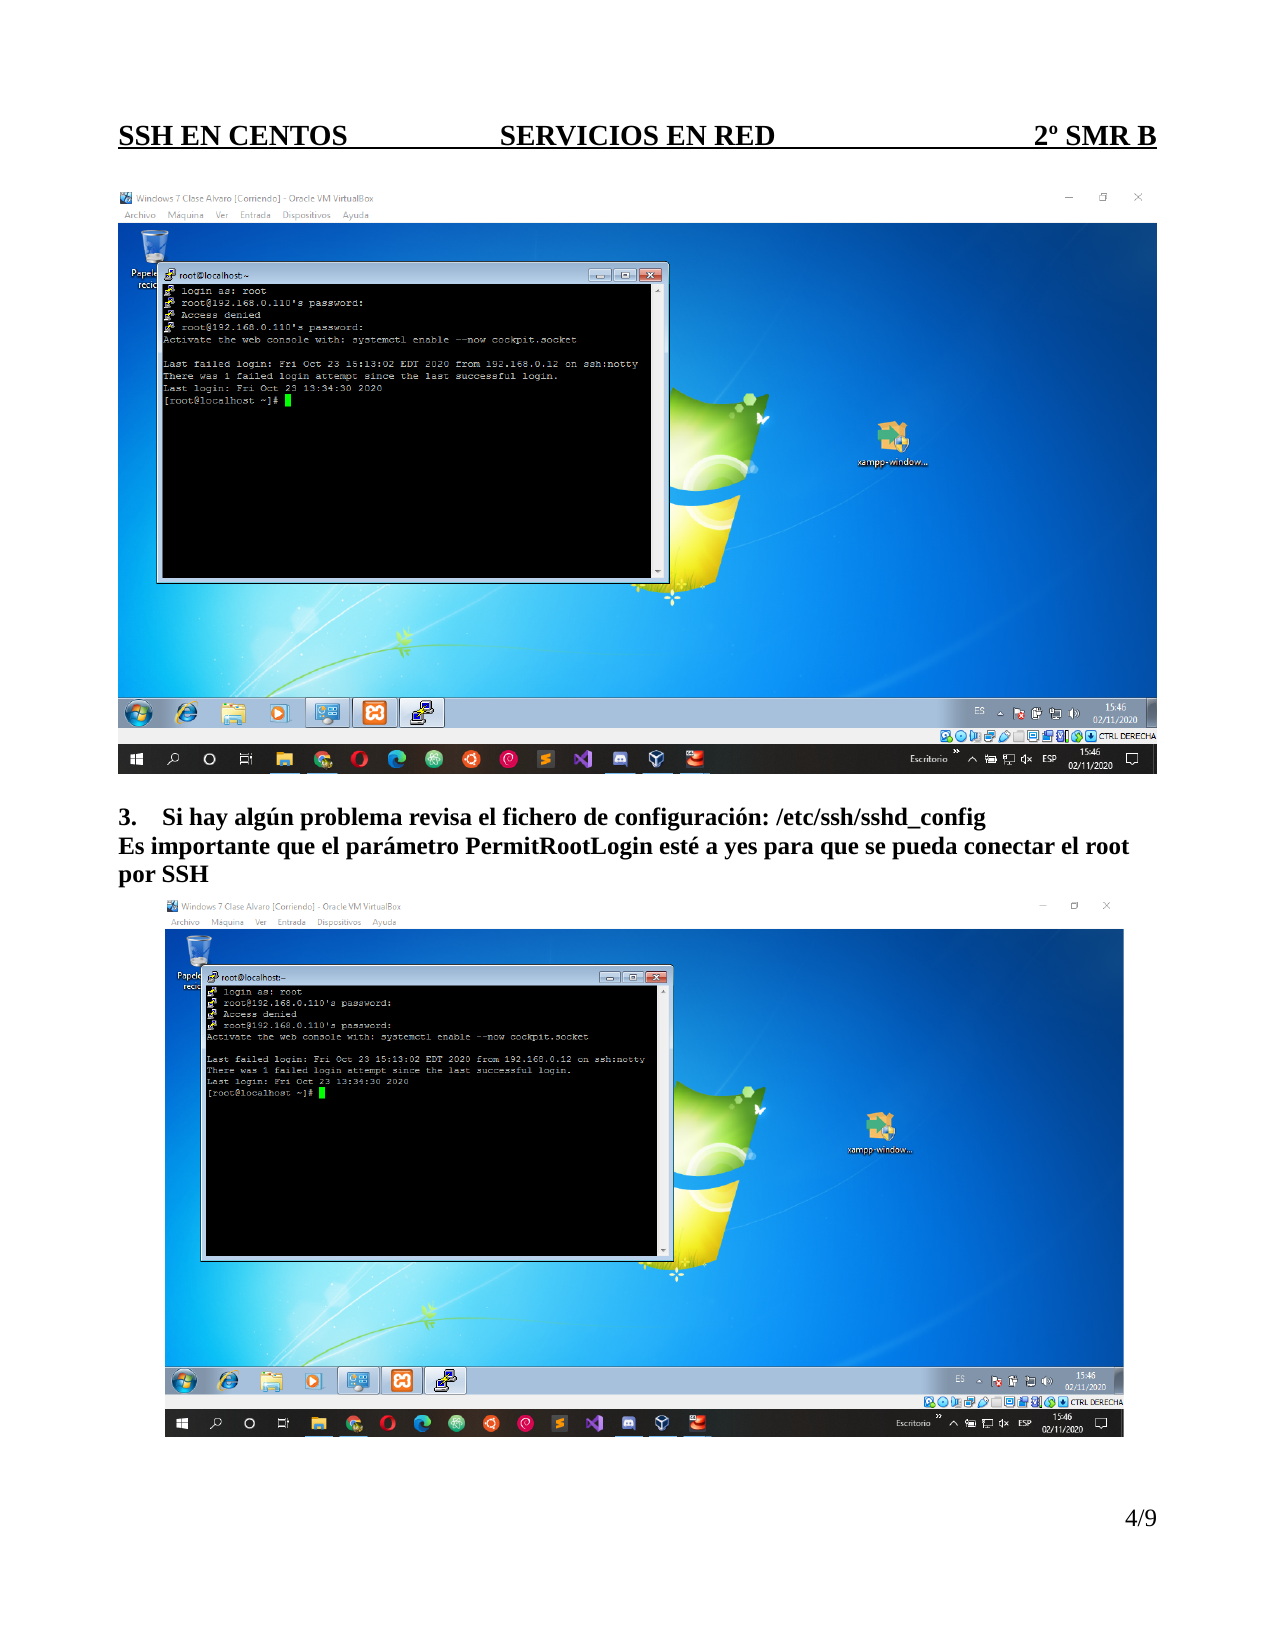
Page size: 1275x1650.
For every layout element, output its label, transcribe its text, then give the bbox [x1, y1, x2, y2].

picture [118, 189, 1157, 774]
text Es importante que el parámetro PermitRootLogin esté a yes para que se pueda conectar el root por SSH [118, 831, 1157, 888]
picture [165, 898, 1124, 1437]
text 3. Si hay algún problema revisa el fichero de configuración: /etc/ssh/sshd_config [118, 802, 1157, 831]
